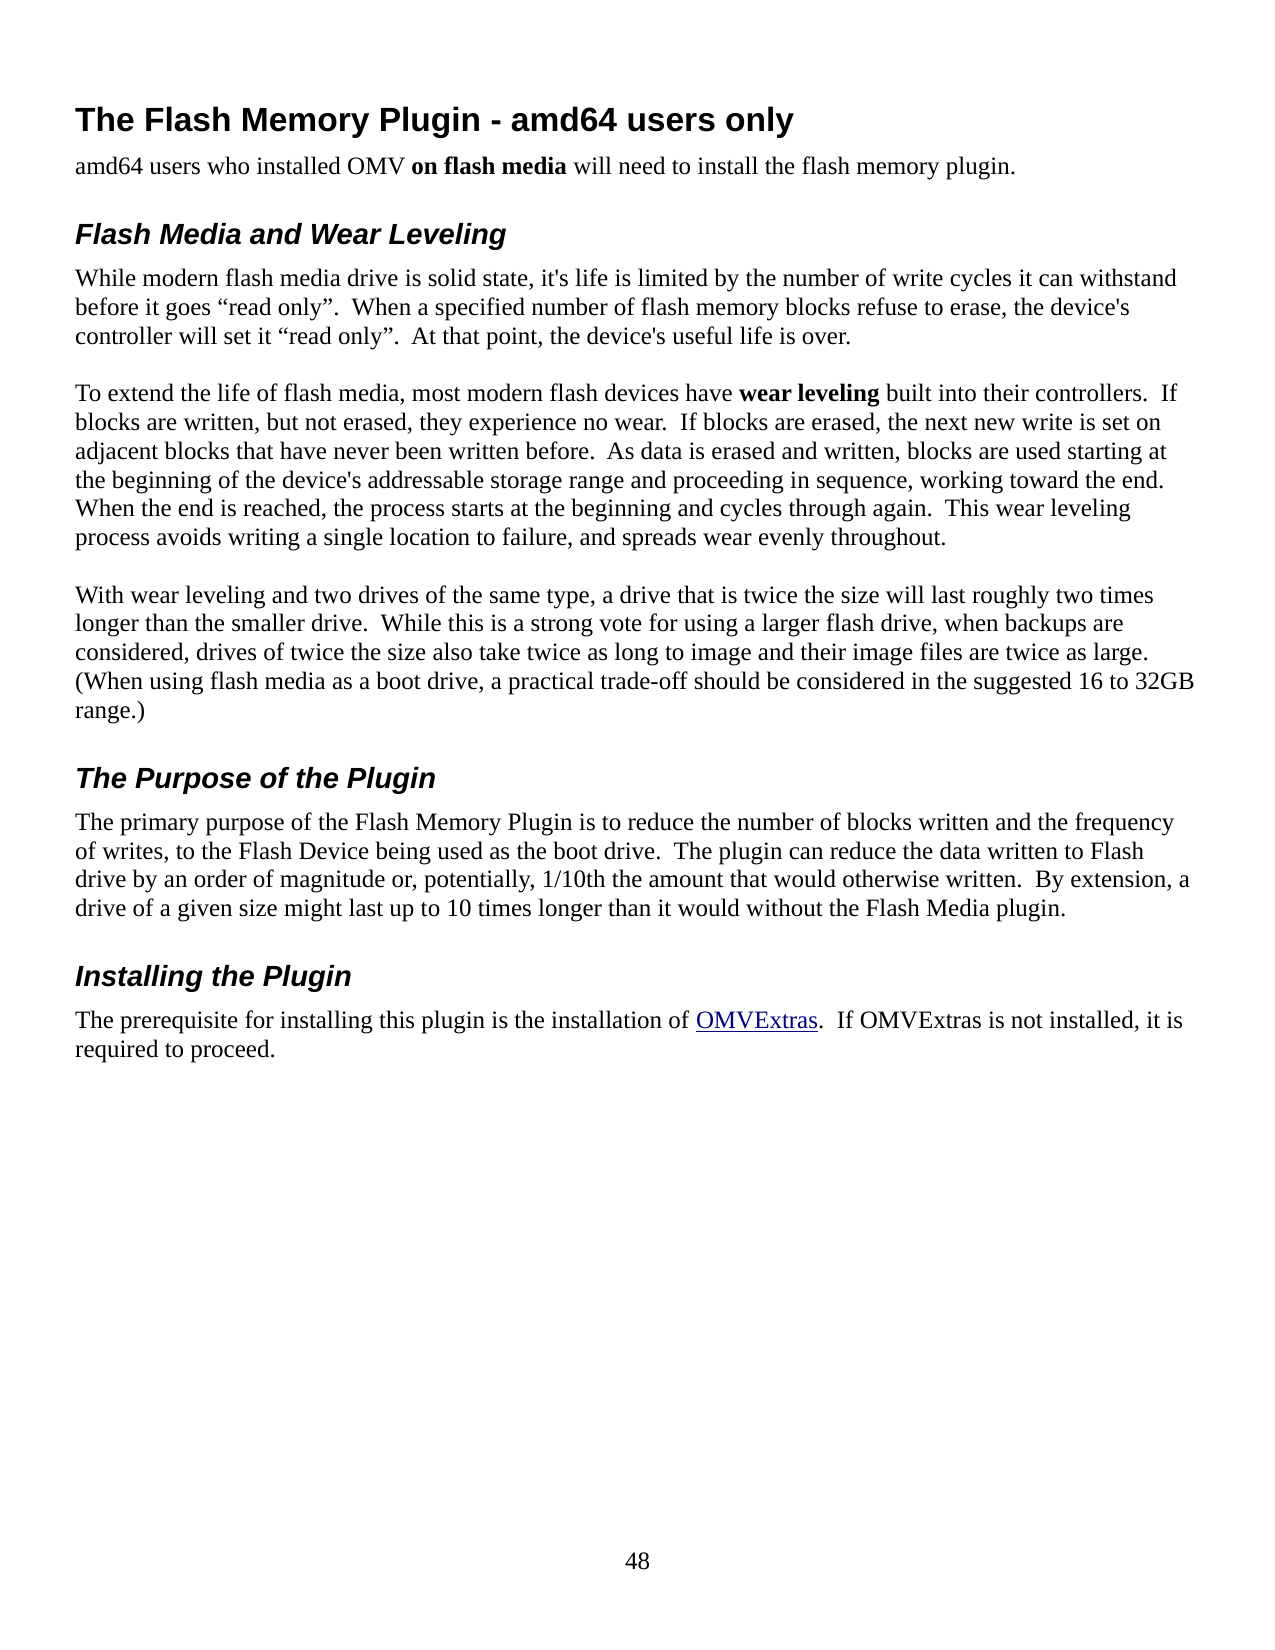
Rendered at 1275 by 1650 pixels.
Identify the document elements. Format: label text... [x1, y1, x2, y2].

text The prerequisite for installing this plugin is the installation of OMVExtras. If OMVExtras is not installed, it is required to proceed. [75, 1006, 1200, 1063]
text The primary purpose of the Flash Memory Plugin is to reduce the number of blocks written and the frequency of writes, to the Flash Device being used as the boot drive. The plugin can reduce the data written to Flash drive by an order of magnitude or, potentially, 1/10th the amount that would otherwise written. By extension, a drive of a given size might last up to 10 times longer than it would without the Flash Media plugin. [75, 807, 1200, 922]
text While modern flash media drive is solid state, it's life is limited by the number of write cycles it can withstand before it goes “read only”. When a specified number of flash memory blocks refuse to erase, the device's controller will set it “read only”. At that point, the device's useful life is over. To extend the life of flash media, most modern flash devices have wear leveling built into their controllers. If blocks are written, but not erased, they experience no wear. If blocks are erased, the next new write is set on adjacent blocks that have never been written before. As data is erased and written, blocks are used starting at the beginning of the device's addressable storage range and proceeding in sequence, working toward the end. When the end is reached, the process starts at the beginning and cycles through again. This wear leveling process avoids writing a single location to failure, and spreads wear evenly throughout. With wear leveling and two drives of the same type, a drive that is twice the size will last roughly two times longer than the smaller drive. While this is a strong vote for using a larger flash drive, when backups are considered, drives of twice the size also take twice as long to image and their image files are twice as large. (When using flash media as a boot drive, a practical trade-off should be considered in the suggested 16 to 32GB range.) [75, 263, 1200, 723]
subtitle The Purpose of the Plugin [75, 761, 1200, 794]
subtitle Installing the Plugin [75, 959, 1200, 993]
subtitle Flash Media and Wear Leveling [75, 217, 1200, 251]
text amd64 users who installed OMV on flash media will need to install the flash memory plugin. [75, 151, 1200, 180]
subtitle The Flash Memory Plugin - amd64 users only [75, 100, 1200, 139]
